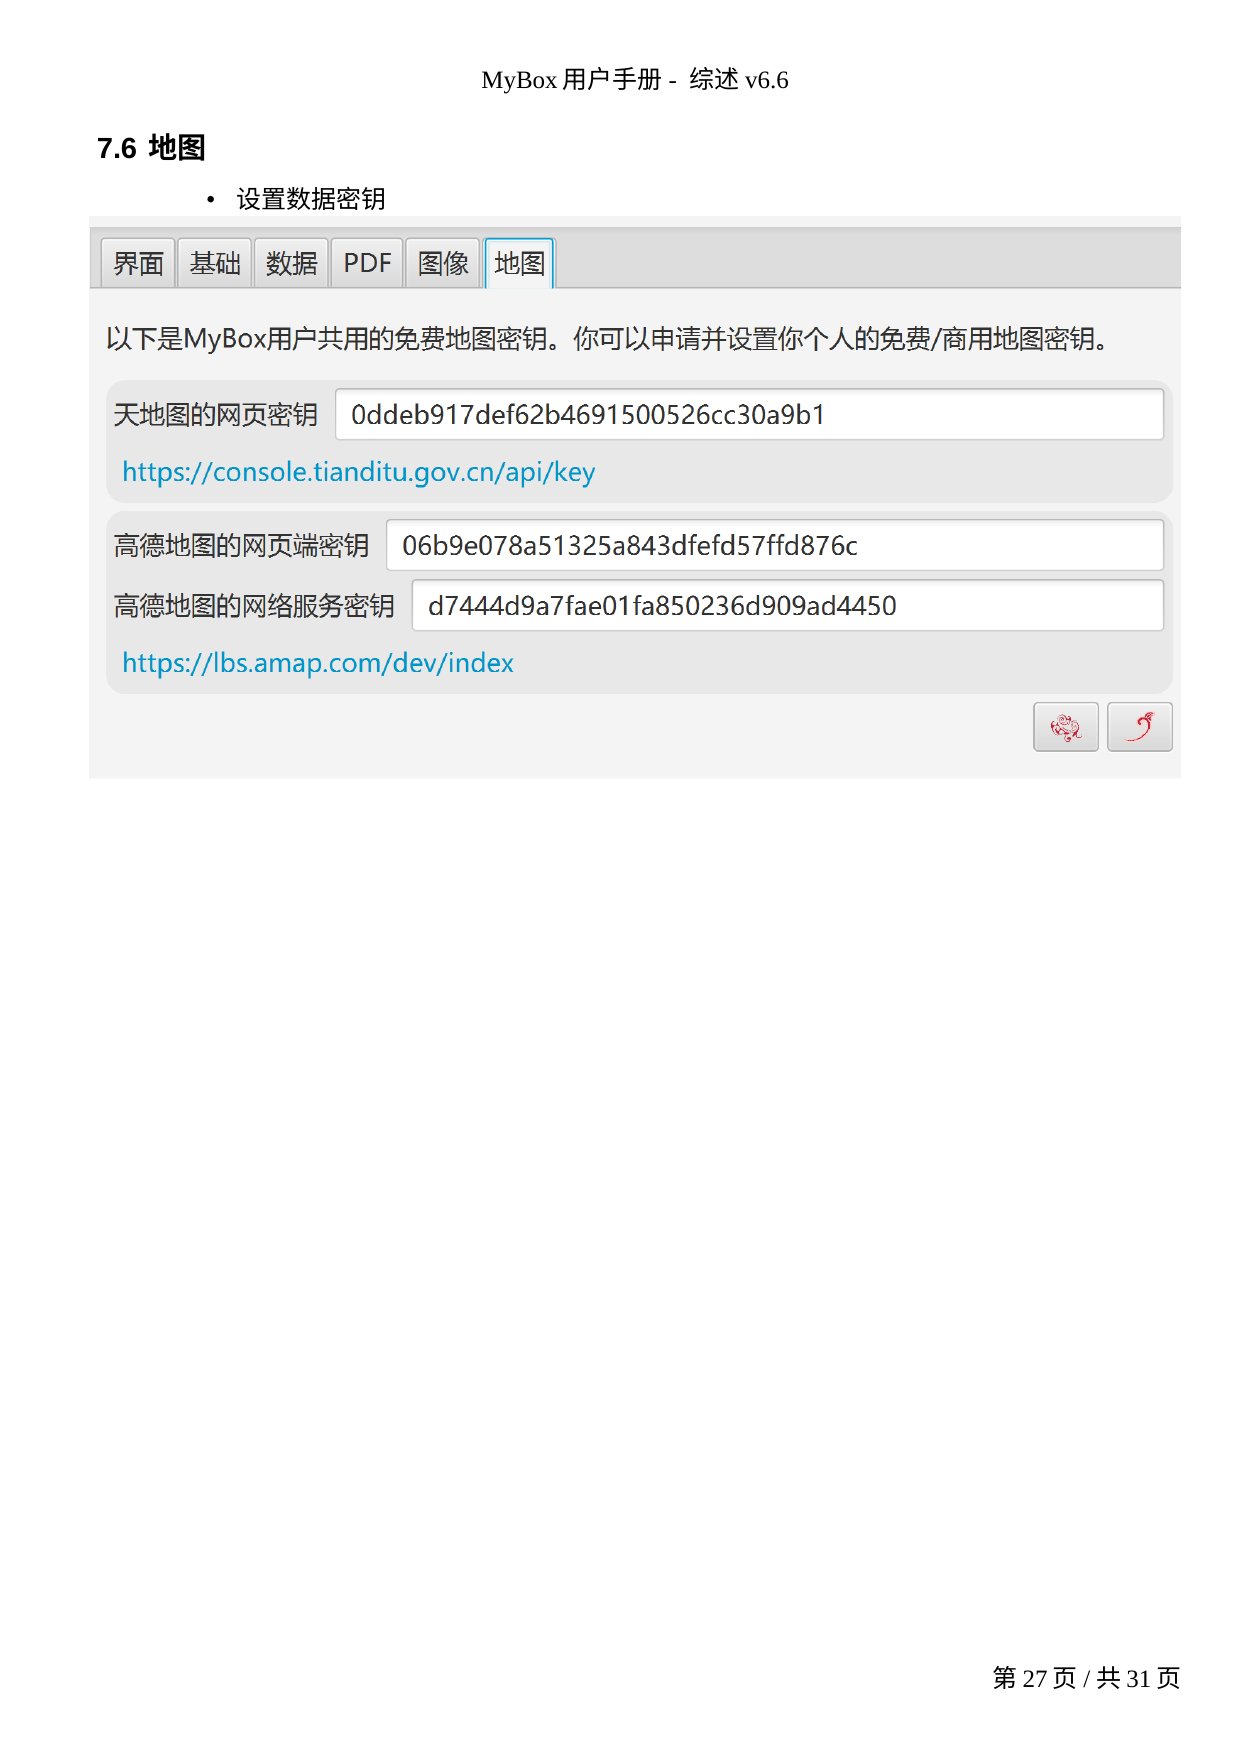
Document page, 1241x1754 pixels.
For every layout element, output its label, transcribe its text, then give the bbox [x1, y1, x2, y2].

picture [88, 215, 1182, 779]
subtitle 地图 [88, 125, 1181, 167]
list 设置数据密钥 [206, 179, 1181, 215]
